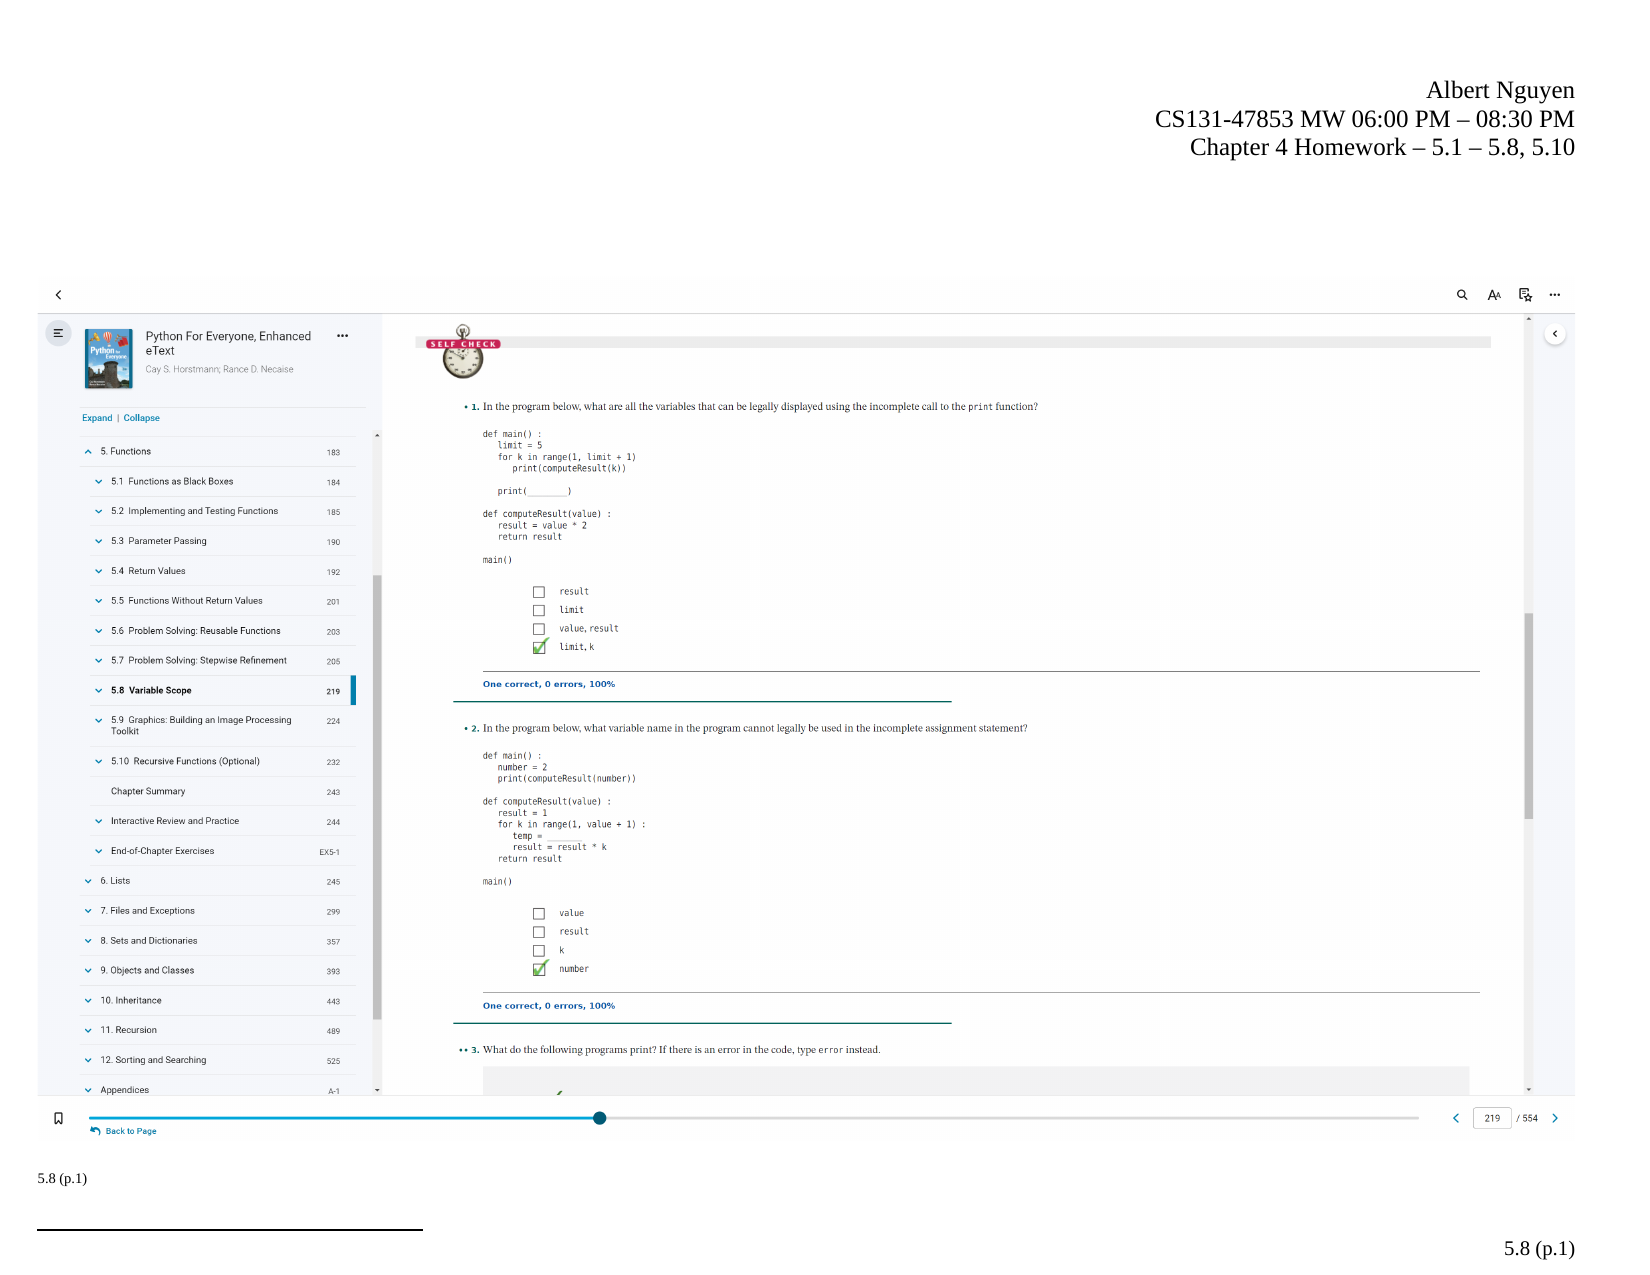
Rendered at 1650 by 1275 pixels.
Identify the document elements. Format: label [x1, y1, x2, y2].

picture [37, 276, 1575, 1141]
